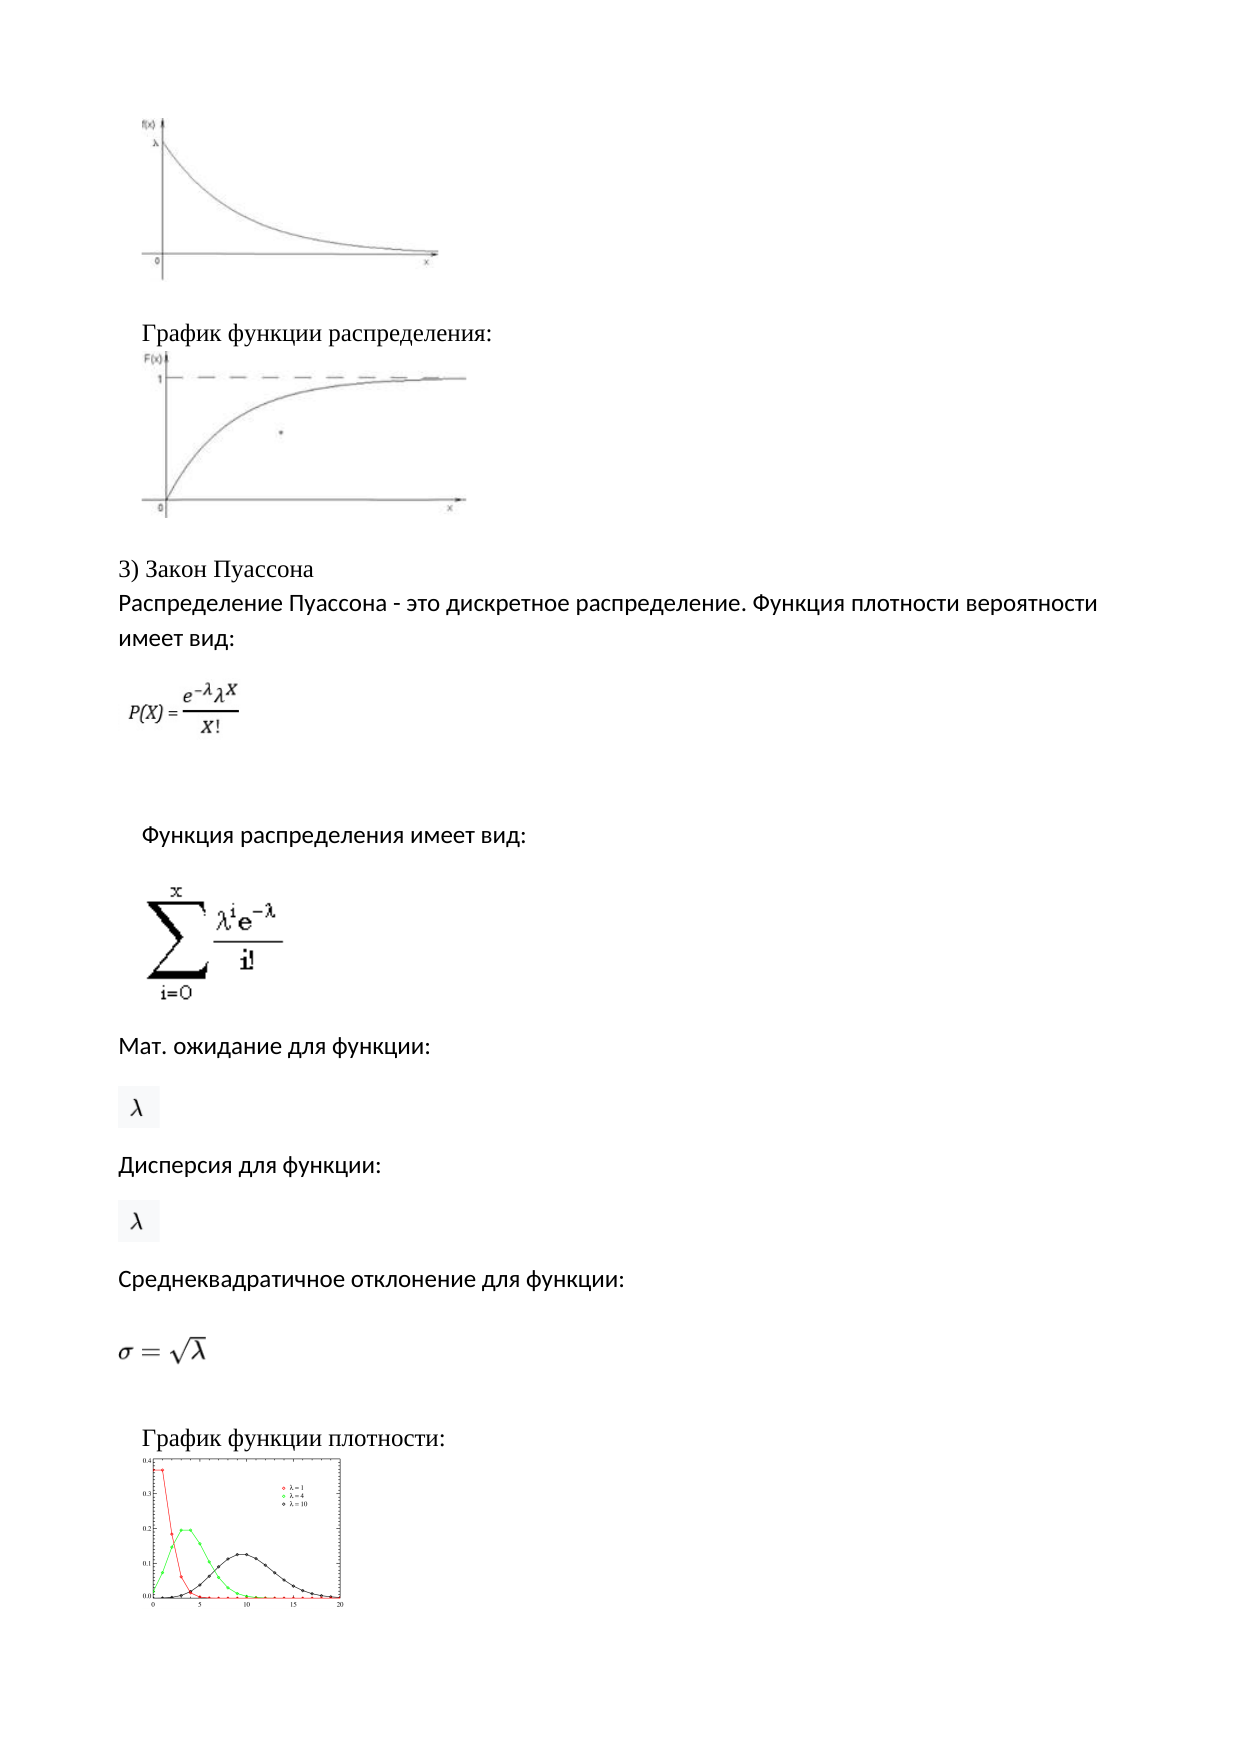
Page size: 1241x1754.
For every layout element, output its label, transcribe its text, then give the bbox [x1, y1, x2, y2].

text 3) Закон Пуассона [118, 554, 1122, 583]
text Распределение Пуассона - это дискретное распределение. Функция плотности вероятности имеет вид: [118, 587, 1122, 653]
text Мат. ожидание для функции: [118, 1031, 1122, 1061]
text Дисперсия для функции: [118, 1149, 1122, 1179]
text График функции распределения: [118, 318, 1122, 347]
text График функции плотности: [118, 1423, 1122, 1452]
text Функция распределения имеет вид: [118, 819, 1122, 850]
text Среднеквадратичное отклонение для функции: [118, 1263, 1122, 1293]
